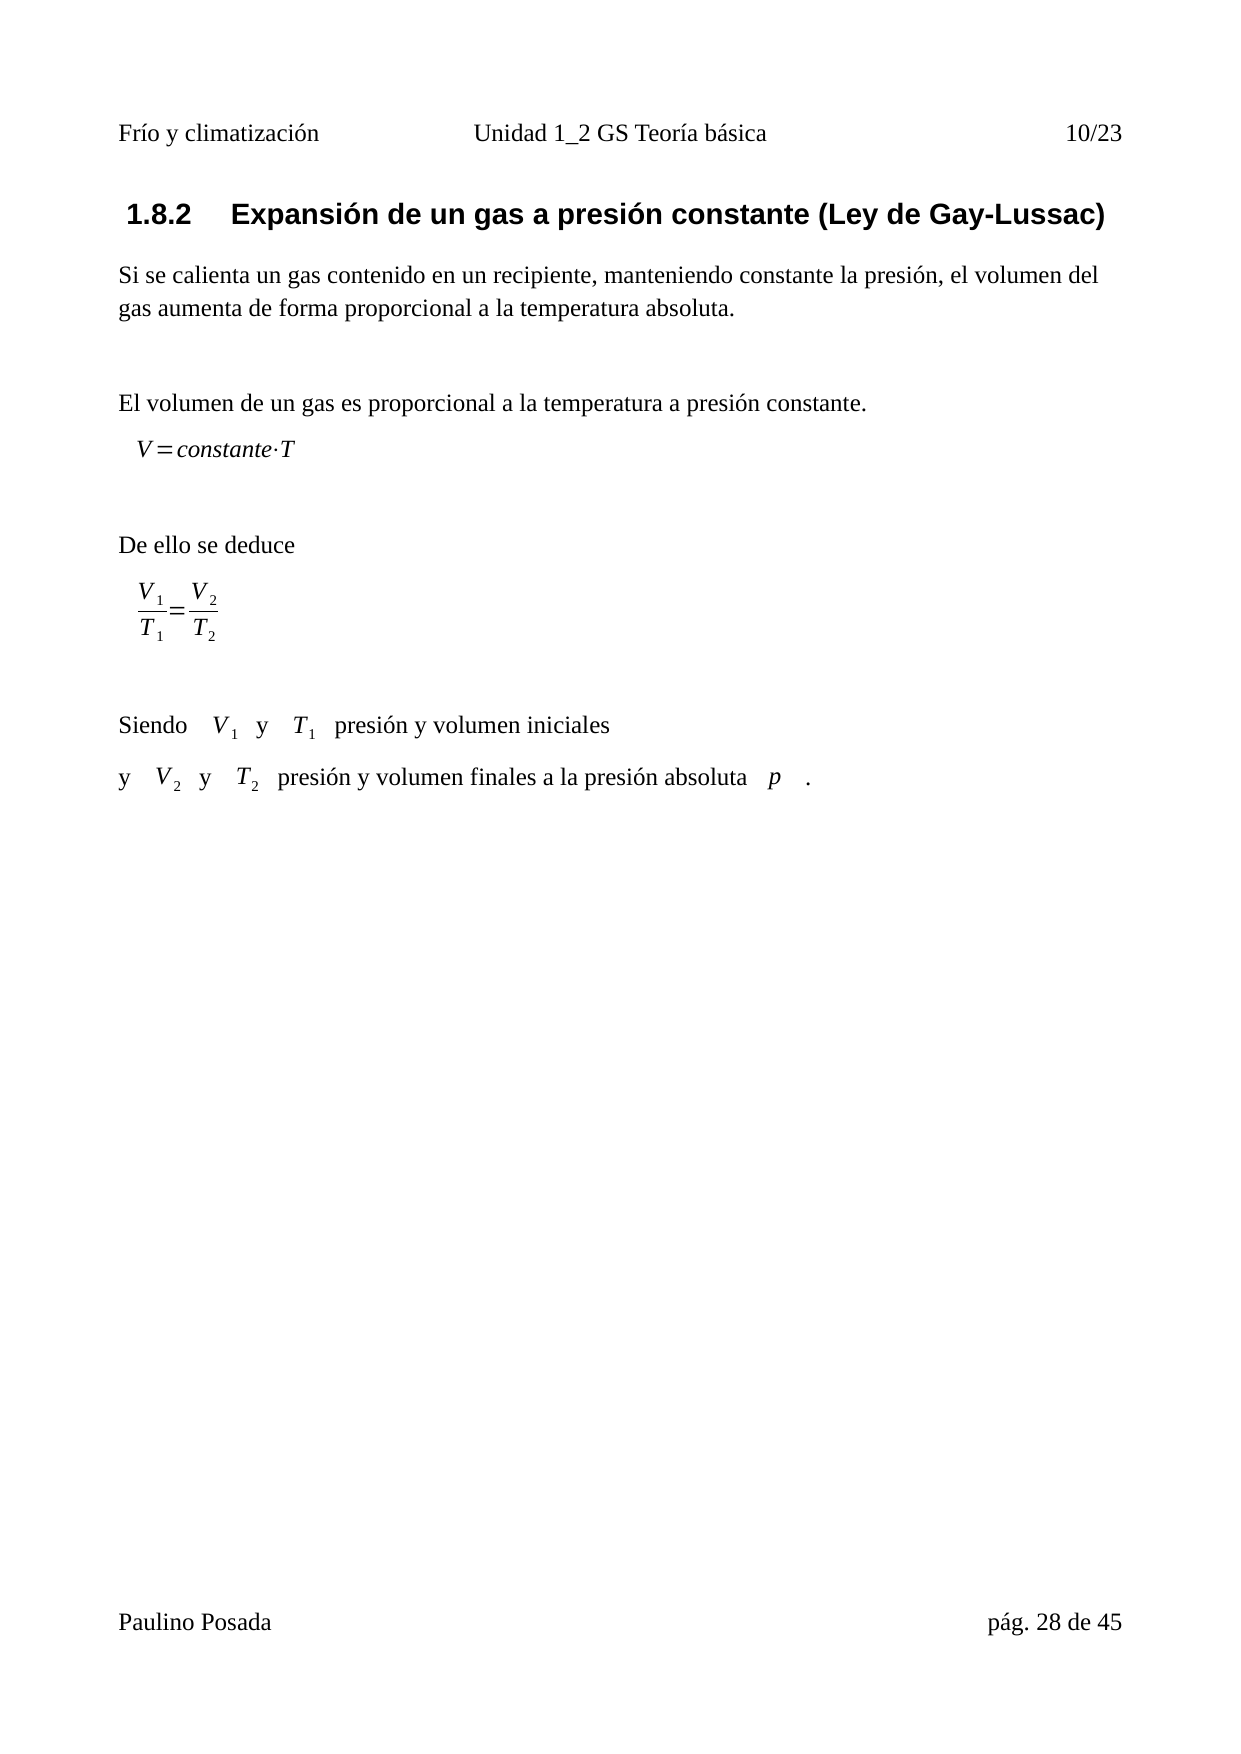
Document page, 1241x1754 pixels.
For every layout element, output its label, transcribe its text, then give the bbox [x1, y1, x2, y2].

text Siendo y presión y volumen iniciales [118, 711, 1122, 743]
text Si se calienta un gas contenido en un recipiente, manteniendo constante la presión, el volumen del gas aumenta de forma proporcional a la temperatura absoluta. [118, 260, 1122, 322]
subtitle Expansión de un gas a presión constante (Ley de Gay-Lussac) [118, 197, 1122, 231]
text El volumen de un gas es proporcional a la temperatura a presión constante. [118, 388, 1122, 417]
text y y presión y volumen finales a la presión absoluta . [118, 762, 1122, 794]
text De ello se deduce [118, 530, 1122, 559]
